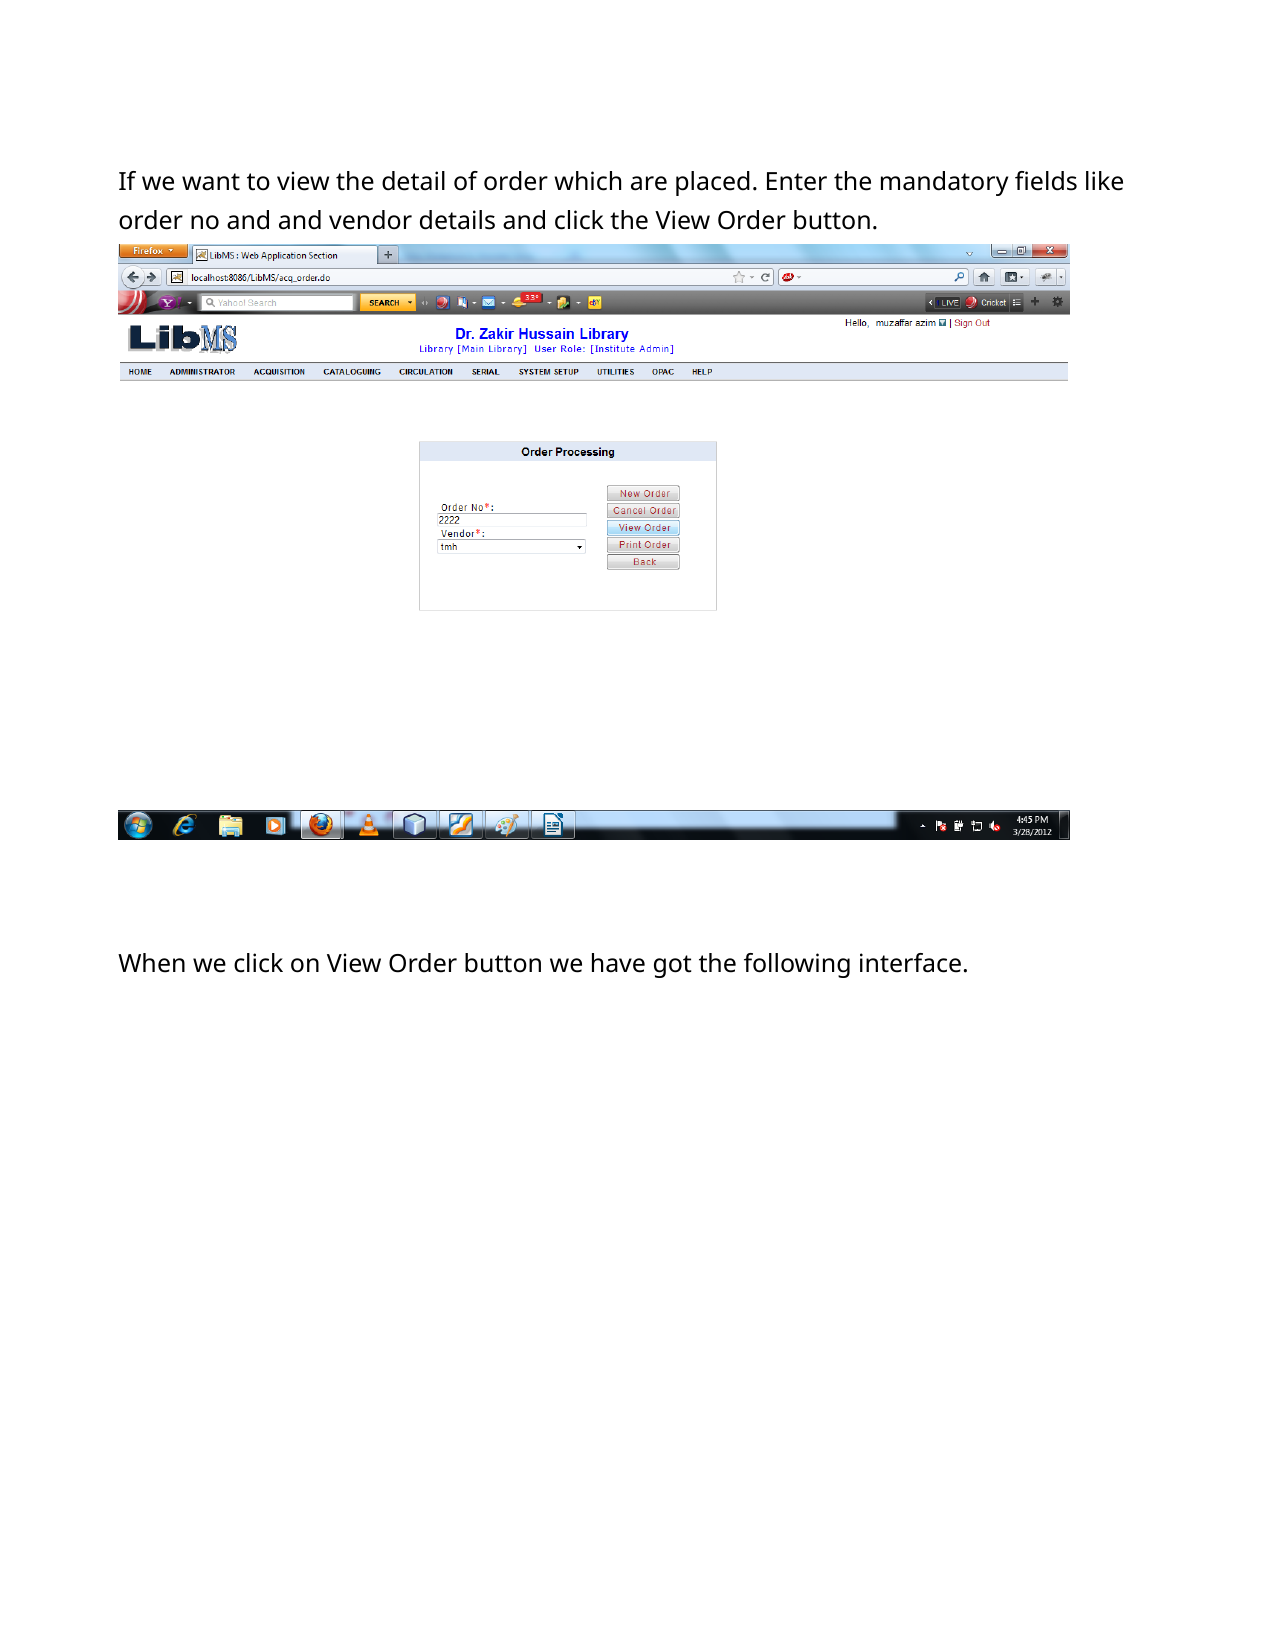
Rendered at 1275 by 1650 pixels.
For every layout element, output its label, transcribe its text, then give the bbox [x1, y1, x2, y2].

text If we want to view the detail of order which are placed. Enter the mandatory fields like order no and and vendor details and click the View Order button. [118, 163, 1157, 236]
text When we click on View Order button we have got the following interface. [118, 945, 1157, 979]
picture [118, 244, 1157, 896]
